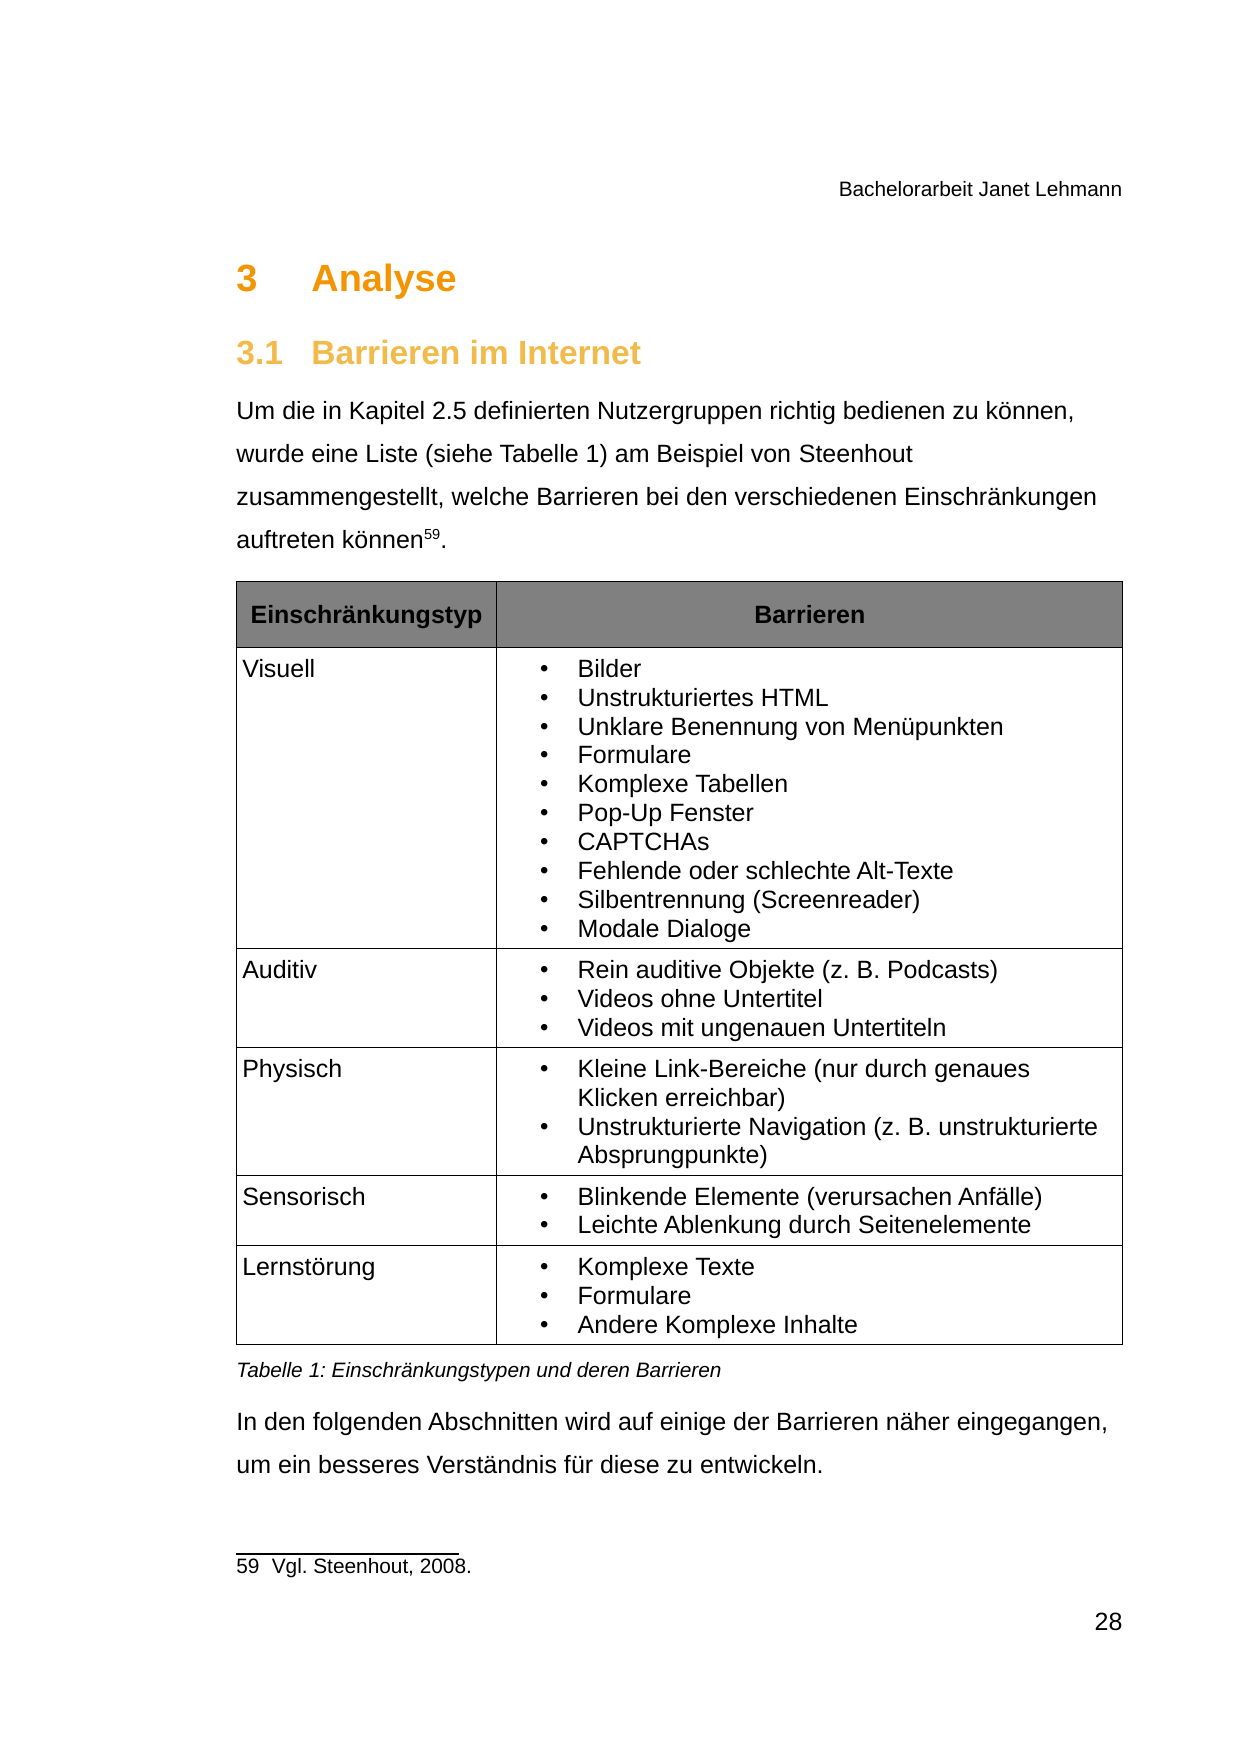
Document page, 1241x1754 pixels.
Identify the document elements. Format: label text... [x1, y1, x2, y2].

subtitle Analyse [236, 256, 1122, 299]
text In den folgenden Abschnitten wird auf einige der Barrieren näher eingegangen, um ein besseres Verständnis für diese zu entwickeln. [236, 1407, 1122, 1478]
table_cell Physisch [237, 1048, 496, 1175]
table_cell Komplexe Texte Formulare Andere Komplexe Inhalte [497, 1246, 1122, 1344]
table_cell Lernstörung [237, 1246, 496, 1344]
text Tabelle 1: Einschränkungstypen und deren Barrieren [236, 1358, 1122, 1382]
table_cell Auditiv [237, 949, 496, 1047]
table_cell Visuell [237, 648, 496, 948]
subtitle Barrieren im Internet [236, 333, 1122, 371]
text Vgl. Steenhout, 2008. [236, 1554, 1122, 1578]
table_header Barrieren [497, 582, 1122, 647]
text Um die in Kapitel 2.5 definierten Nutzergruppen richtig bedienen zu können, wurde eine Liste (siehe Tabelle 1) am Beispiel von Steenhout zusammengestellt, welche Barrieren bei den verschiedenen Einschränkungen auftreten können. [236, 396, 1122, 554]
table_cell Blinkende Elemente (verursachen Anfälle) Leichte Ablenkung durch Seitenelemente [497, 1176, 1122, 1245]
table_cell Sensorisch [237, 1176, 496, 1245]
table_cell Bilder Unstrukturiertes HTML Unklare Benennung von Menüpunkten Formulare Komplexe Tabellen Pop-Up Fenster CAPTCHAs Fehlende oder schlechte Alt-Texte Silbentrennung (Screenreader) Modale Dialoge [497, 648, 1122, 948]
table_header Einschränkungstyp [237, 582, 496, 647]
table_cell Rein auditive Objekte (z. B. Podcasts) Videos ohne Untertitel Videos mit ungenauen Untertiteln [497, 949, 1122, 1047]
table_cell Kleine Link-Bereiche (nur durch genaues Klicken erreichbar) Unstrukturierte Navigation (z. B. unstrukturierte Absprungpunkte) [497, 1048, 1122, 1175]
